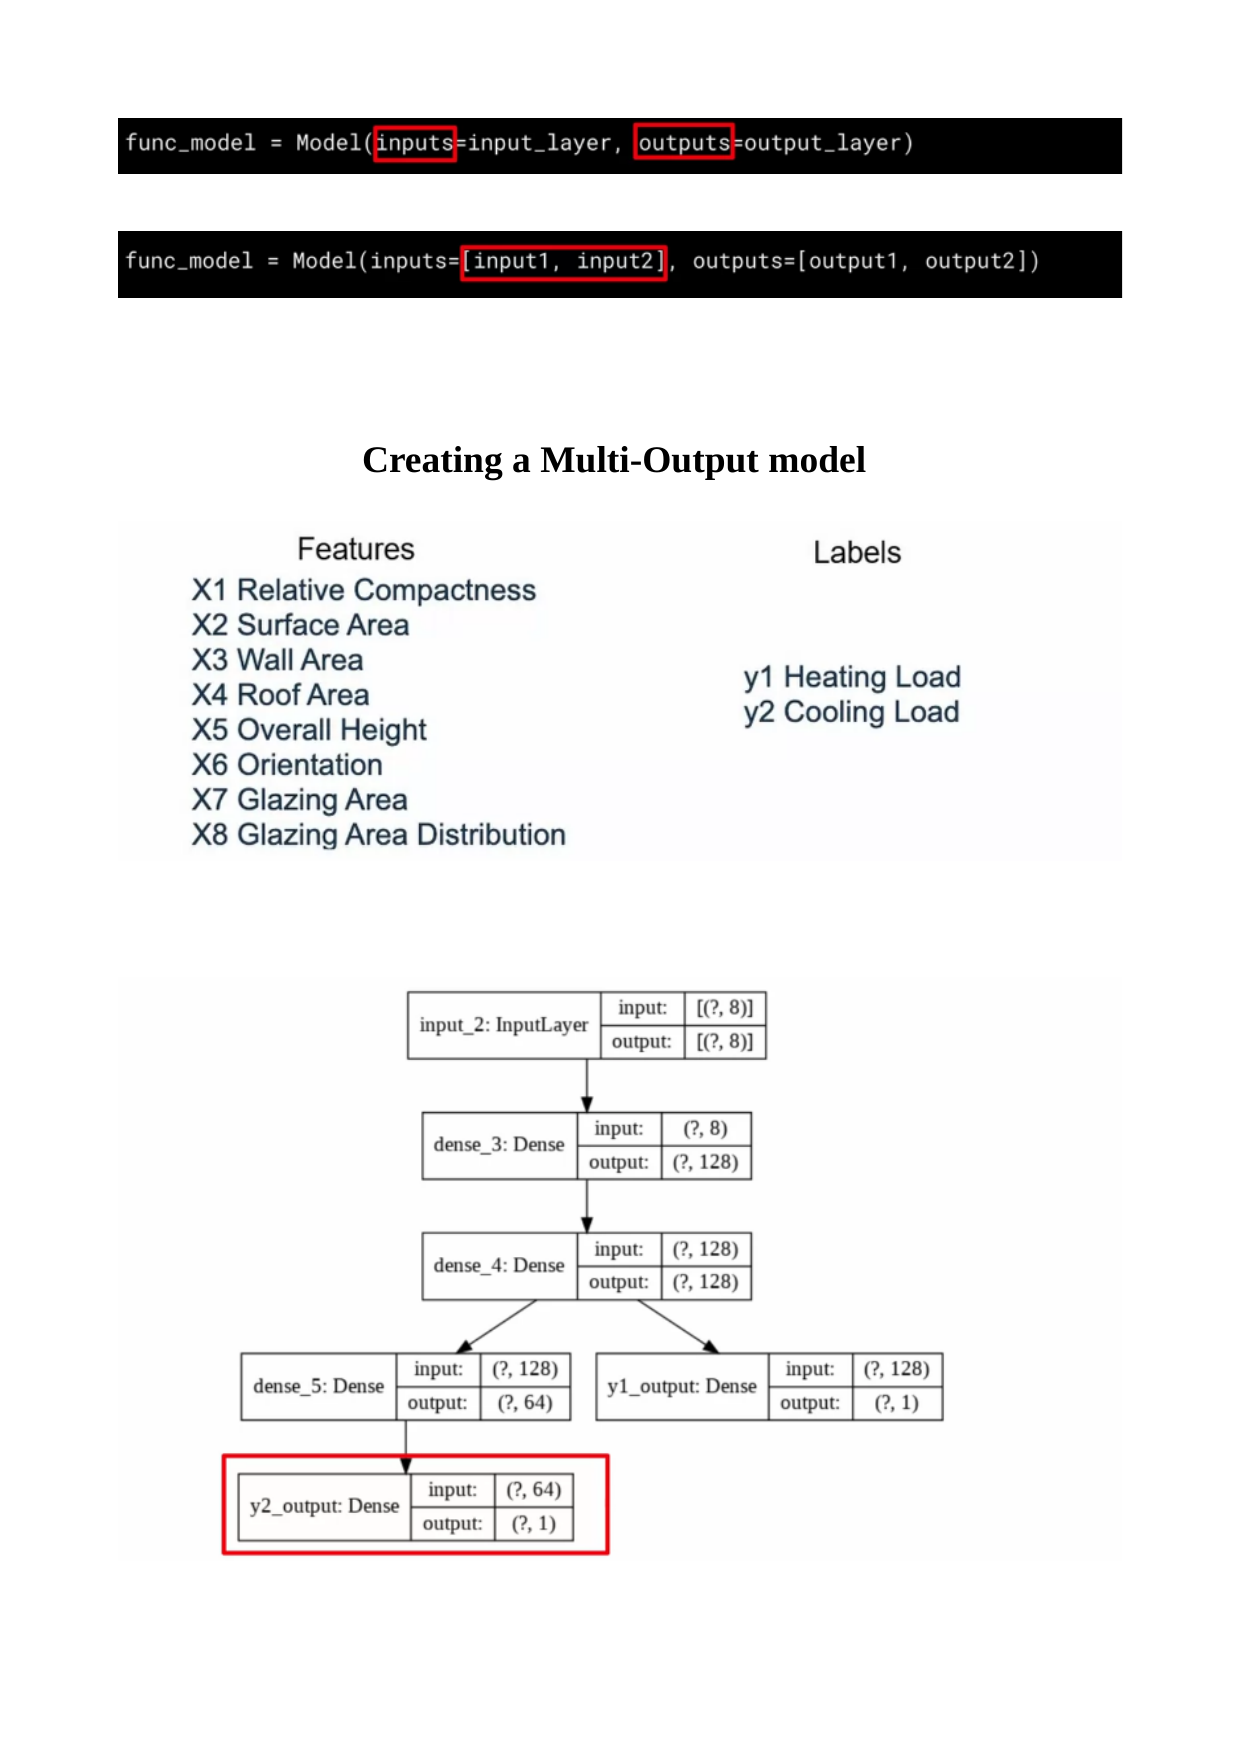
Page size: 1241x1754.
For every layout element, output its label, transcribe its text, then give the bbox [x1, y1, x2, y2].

picture [118, 521, 1123, 861]
picture [118, 118, 1123, 174]
picture [118, 231, 1123, 298]
picture [118, 977, 1123, 1561]
subtitle Creating a Multi-Output model [118, 438, 1122, 481]
